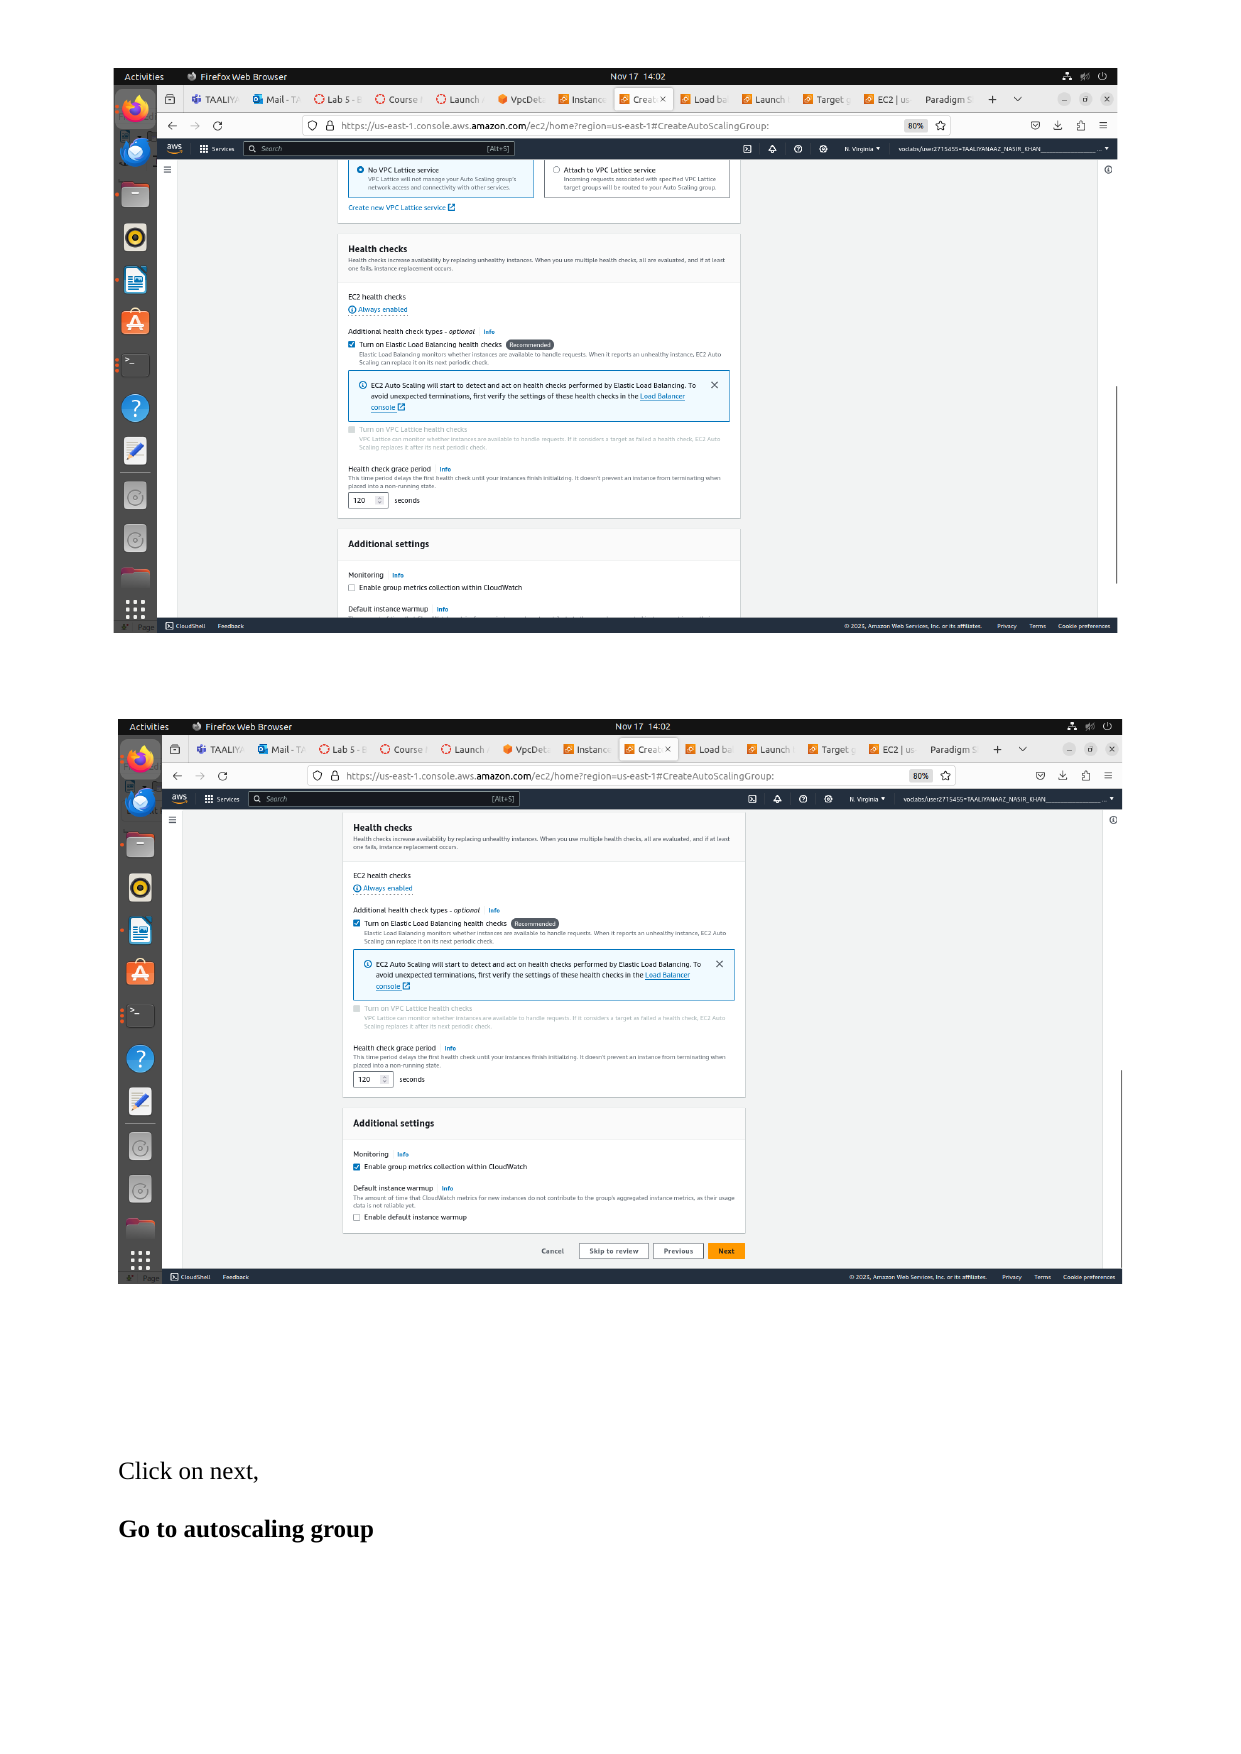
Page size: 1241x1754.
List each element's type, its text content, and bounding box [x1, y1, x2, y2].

text Click on next, [118, 1456, 1122, 1485]
picture [113, 68, 1118, 633]
text Go to autoscaling group [118, 1514, 1122, 1542]
picture [118, 719, 1123, 1284]
